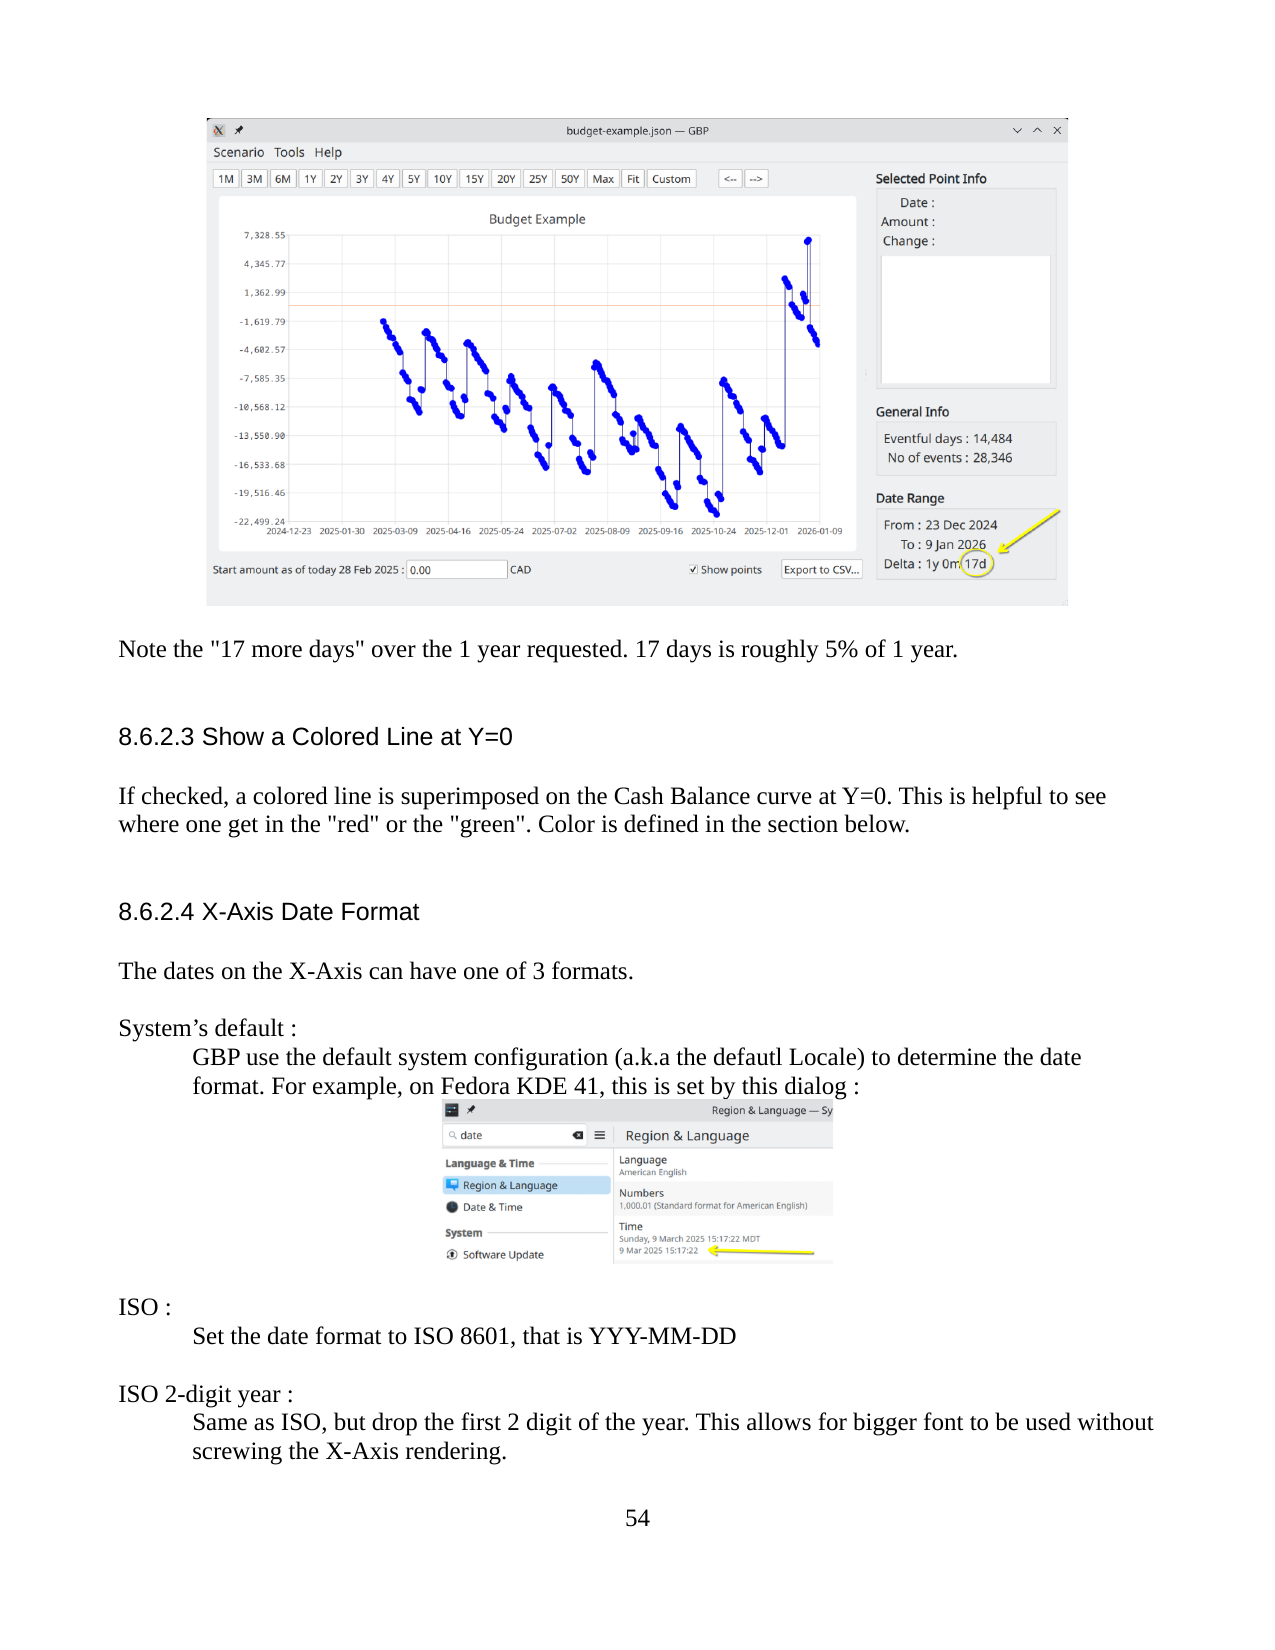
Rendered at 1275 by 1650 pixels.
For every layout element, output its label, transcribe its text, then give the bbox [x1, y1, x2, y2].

subtitle Show a Colored Line at Y=0 [118, 722, 1157, 751]
text If checked, a colored line is superimposed on the Cash Balance curve at Y=0. This is helpful to see where one get in the "red" or the "green". Color is defined in the section below. [118, 781, 1157, 838]
text ISO 2-digit year : [118, 1379, 1157, 1407]
text Set the date format to ISO 8601, that is YYY-MM-DD [192, 1321, 1157, 1350]
text The dates on the X-Axis can have one of 3 formats. [118, 956, 1157, 984]
subtitle X-Axis Date Format [118, 897, 1157, 926]
picture [206, 118, 1069, 606]
text GBP use the default system configuration (a.k.a the defautl Locale) to determine the date format. For example, on Fedora KDE 41, this is set by this dialog : [192, 1042, 1157, 1099]
text Note the "17 more days" over the 1 year requested. 17 days is roughly 5% of 1 year. [118, 634, 1157, 663]
text ISO : [118, 1292, 1157, 1321]
text System’s default : [118, 1013, 1157, 1042]
text Same as ISO, but drop the first 2 digit of the year. This allows for bigger font to be used without screwing the X-Axis rendering. [192, 1407, 1157, 1465]
picture [441, 1099, 834, 1264]
